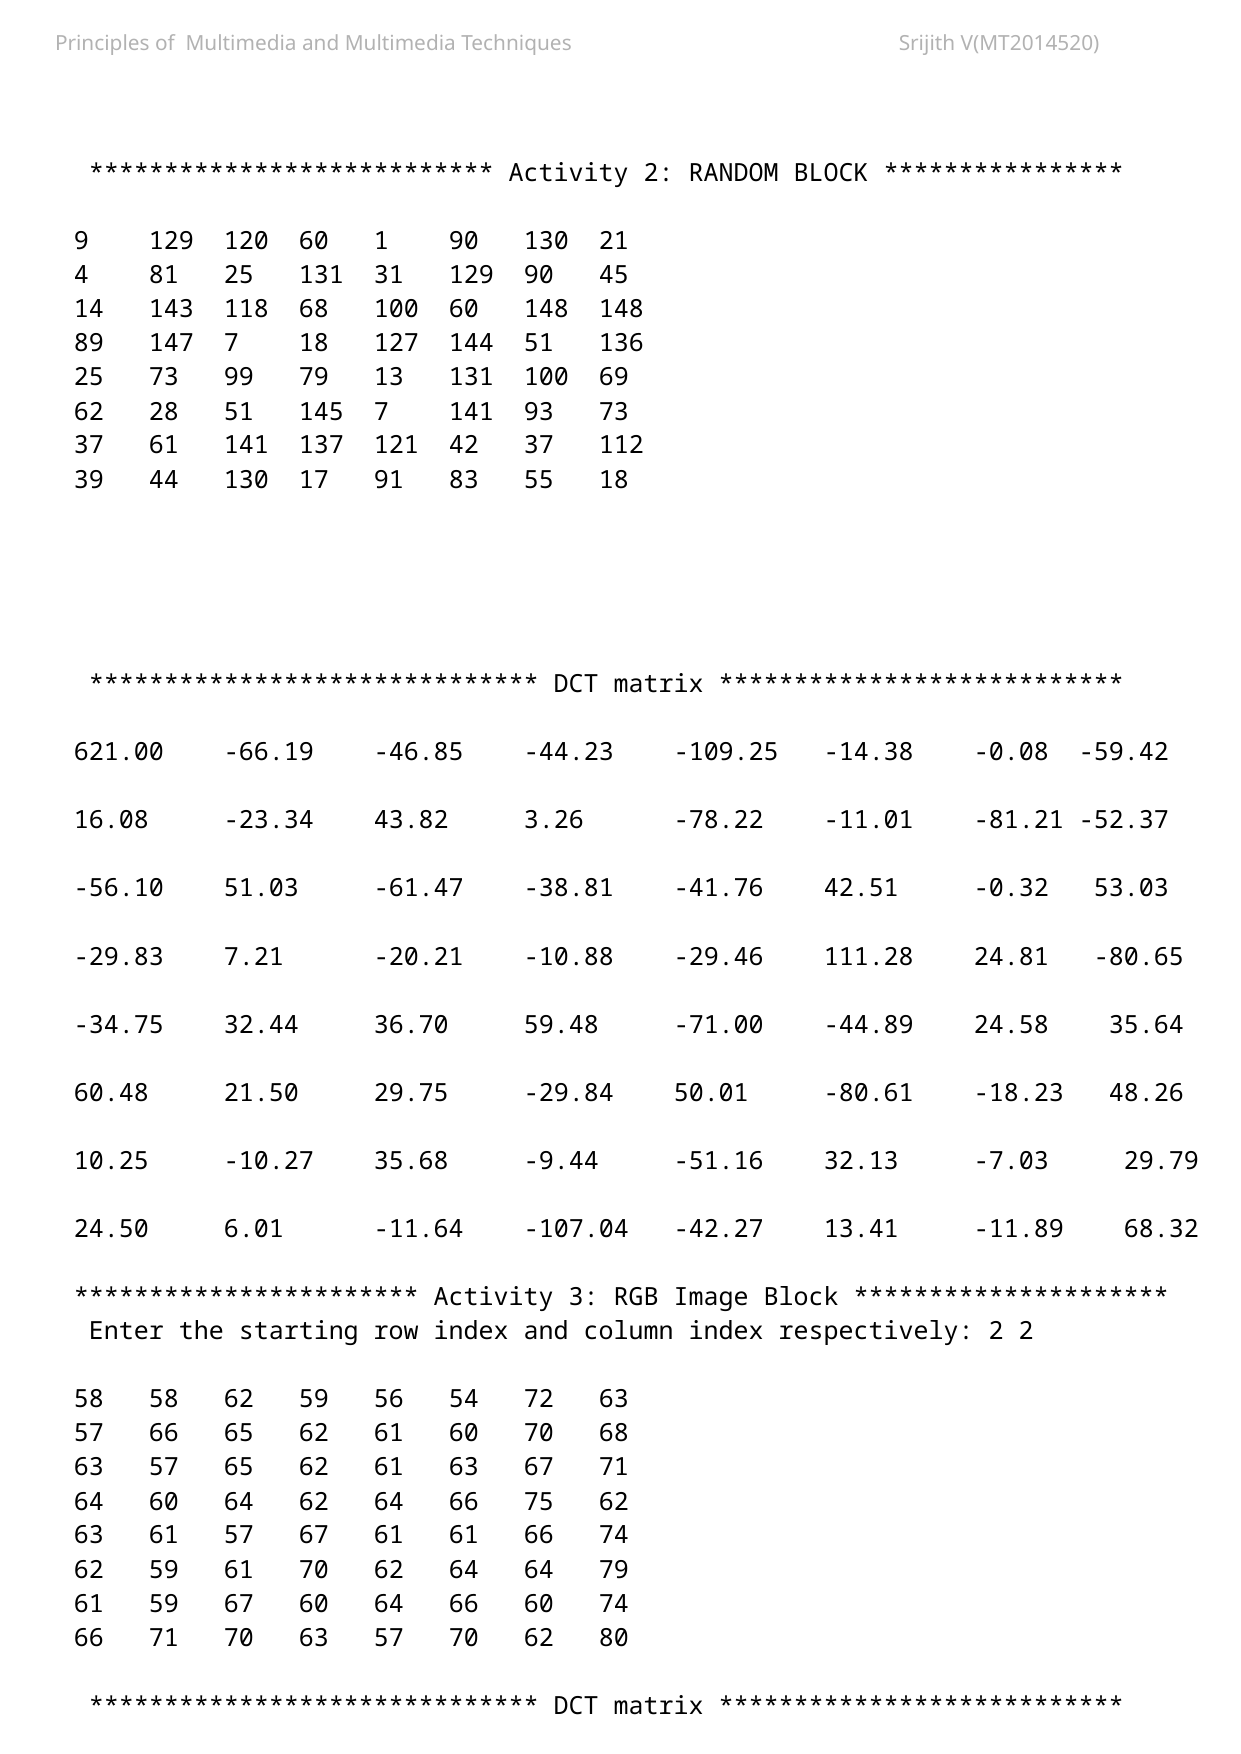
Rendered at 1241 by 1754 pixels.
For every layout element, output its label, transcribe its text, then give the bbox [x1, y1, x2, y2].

text 61 59 67 60 64 66 60 74 [73, 1585, 1208, 1619]
text 37 61 141 137 121 42 37 112 [73, 427, 1208, 461]
text 60.48 21.50 29.75 -29.84 50.01 -80.61 -18.23 48.26 [73, 1074, 1208, 1142]
text 9 129 120 60 1 90 130 21 [73, 223, 1208, 257]
text 64 60 64 62 64 66 75 62 [73, 1483, 1208, 1517]
text 25 73 99 79 13 131 100 69 [73, 359, 1208, 393]
text 621.00 -66.19 -46.85 -44.23 -109.25 -14.38 -0.08 -59.42 [73, 734, 1208, 768]
text 58 58 62 59 56 54 72 63 [73, 1381, 1208, 1415]
text ****************************** DCT matrix *************************** [73, 1687, 1208, 1722]
text ****************************** DCT matrix *************************** [73, 666, 1208, 700]
text 24.50 6.01 -11.64 -107.04 -42.27 13.41 -11.89 68.32 [73, 1211, 1208, 1279]
text -29.83 7.21 -20.21 -10.88 -29.46 111.28 24.81 -80.65 [73, 938, 1208, 1006]
text Enter the starting row index and column index respectively: 2 2 [73, 1313, 1208, 1347]
text -56.10 51.03 -61.47 -38.81 -41.76 42.51 -0.32 53.03 [73, 870, 1208, 904]
text -34.75 32.44 36.70 59.48 -71.00 -44.89 24.58 35.64 [73, 1006, 1208, 1074]
text [73, 87, 1208, 121]
text 89 147 7 18 127 144 51 136 [73, 325, 1208, 359]
text 62 28 51 145 7 141 93 73 [73, 393, 1208, 427]
text *********************** Activity 3: RGB Image Block ********************* [73, 1279, 1208, 1313]
text 4 81 25 131 31 129 90 45 [73, 257, 1208, 291]
text 62 59 61 70 62 64 64 79 [73, 1551, 1208, 1585]
text 63 61 57 67 61 61 66 74 [73, 1517, 1208, 1551]
text 57 66 65 62 61 60 70 68 [73, 1415, 1208, 1449]
text *************************** Activity 2: RANDOM BLOCK **************** [73, 155, 1208, 189]
text 63 57 65 62 61 63 67 71 [73, 1449, 1208, 1483]
text 10.25 -10.27 35.68 -9.44 -51.16 32.13 -7.03 29.79 [73, 1142, 1208, 1211]
text 39 44 130 17 91 83 55 18 [73, 461, 1208, 495]
text 66 71 70 63 57 70 62 80 [73, 1619, 1208, 1653]
text 14 143 118 68 100 60 148 148 [73, 291, 1208, 325]
text 16.08 -23.34 43.82 3.26 -78.22 -11.01 -81.21 -52.37 [73, 802, 1208, 836]
